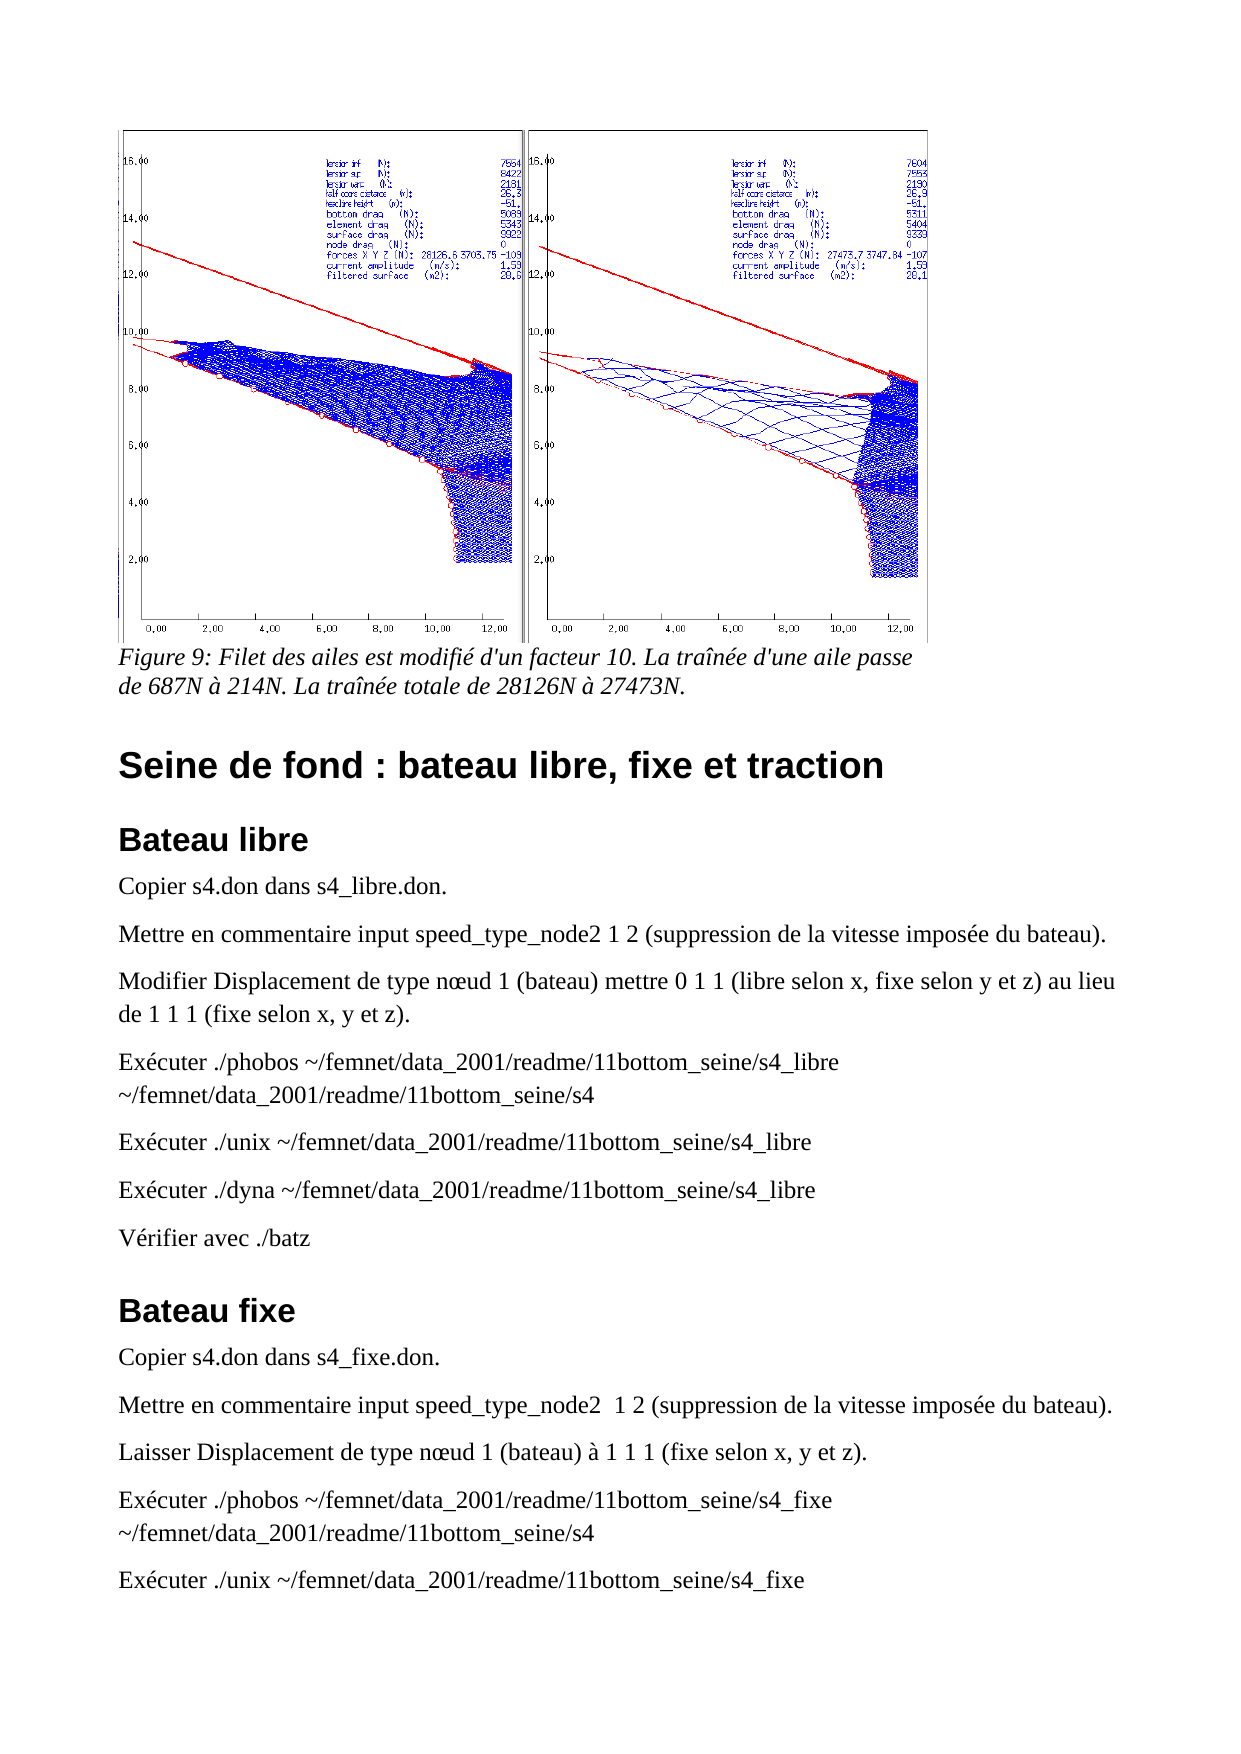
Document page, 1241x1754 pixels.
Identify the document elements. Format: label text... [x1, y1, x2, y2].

text Copier s4.don dans s4_fixe.don. [118, 1342, 1122, 1371]
text Exécuter ./unix ~/femnet/data_2001/readme/11bottom_seine/s4_libre [118, 1127, 1122, 1156]
text Modifier Displacement de type nœud 1 (bateau) mettre 0 1 1 (libre selon x, fixe selon y et z) au lieu de 1 1 1 (fixe selon x, y et z). [118, 966, 1122, 1028]
subtitle Bateau fixe [118, 1291, 1122, 1329]
text Exécuter ./unix ~/femnet/data_2001/readme/11bottom_seine/s4_fixe [118, 1566, 1122, 1594]
text Exécuter ./dyna ~/femnet/data_2001/readme/11bottom_seine/s4_libre [118, 1175, 1122, 1204]
text Laisser Displacement de type nœud 1 (bateau) à 1 1 1 (fixe selon x, y et z). [118, 1437, 1122, 1466]
picture [118, 130, 928, 643]
text Mettre en commentaire input speed_type_node2 1 2 (suppression de la vitesse imposée du bateau). [118, 919, 1122, 947]
subtitle Seine de fond : bateau libre, fixe et traction [118, 744, 1122, 787]
text Copier s4.don dans s4_libre.don. [118, 871, 1122, 900]
text Figure 9: Filet des ailes est modifié d'un facteur 10. La traînée d'une aile passe de 687N à 214N. La traînée totale de 28126N à 27473N. [118, 643, 928, 700]
text Mettre en commentaire input speed_type_node2 1 2 (suppression de la vitesse imposée du bateau). [118, 1390, 1122, 1418]
subtitle Bateau libre [118, 820, 1122, 858]
text Vérifier avec ./batz [118, 1223, 1122, 1251]
text Exécuter ./phobos ~/femnet/data_2001/readme/11bottom_seine/s4_fixe ~/femnet/data_2001/readme/11bottom_seine/s4 [118, 1485, 1122, 1547]
text Exécuter ./phobos ~/femnet/data_2001/readme/11bottom_seine/s4_libre ~/femnet/data_2001/readme/11bottom_seine/s4 [118, 1047, 1122, 1109]
